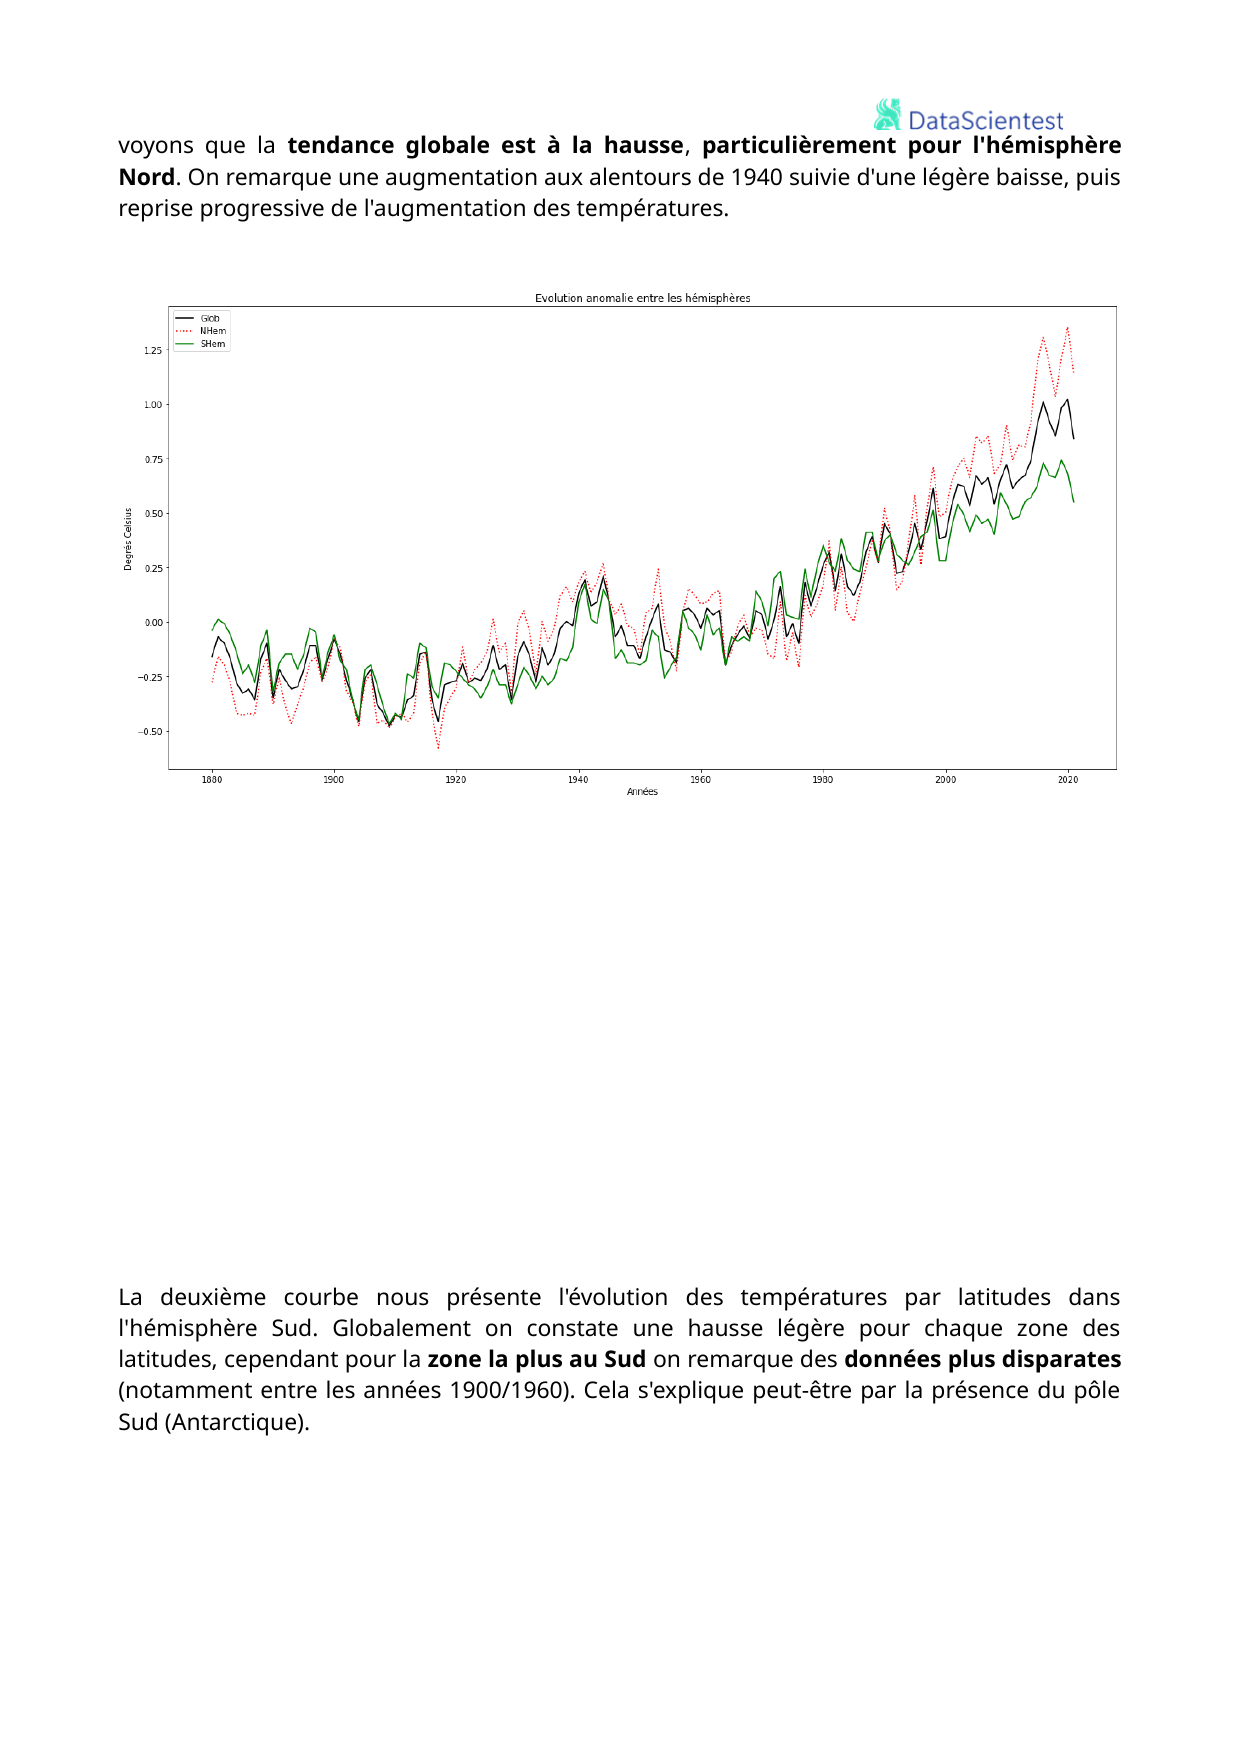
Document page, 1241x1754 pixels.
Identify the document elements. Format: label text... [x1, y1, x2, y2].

text voyons que la tendance globale est à la hausse, particulièrement pour l'hémisphère Nord. On remarque une augmentation aux alentours de 1940 suivie d'une légère baisse, puis reprise progressive de l'augmentation des températures. [118, 129, 1122, 223]
text La deuxième courbe nous présente l'évolution des températures par latitudes dans l'hémisphère Sud. Globalement on constate une hausse légère pour chaque zone des latitudes, cependant pour la zone la plus au Sud on remarque des données plus disparates (notamment entre les années 1900/1960). Cela s'explique peut-être par la présence du pôle Sud (Antarctique). [118, 1281, 1122, 1437]
